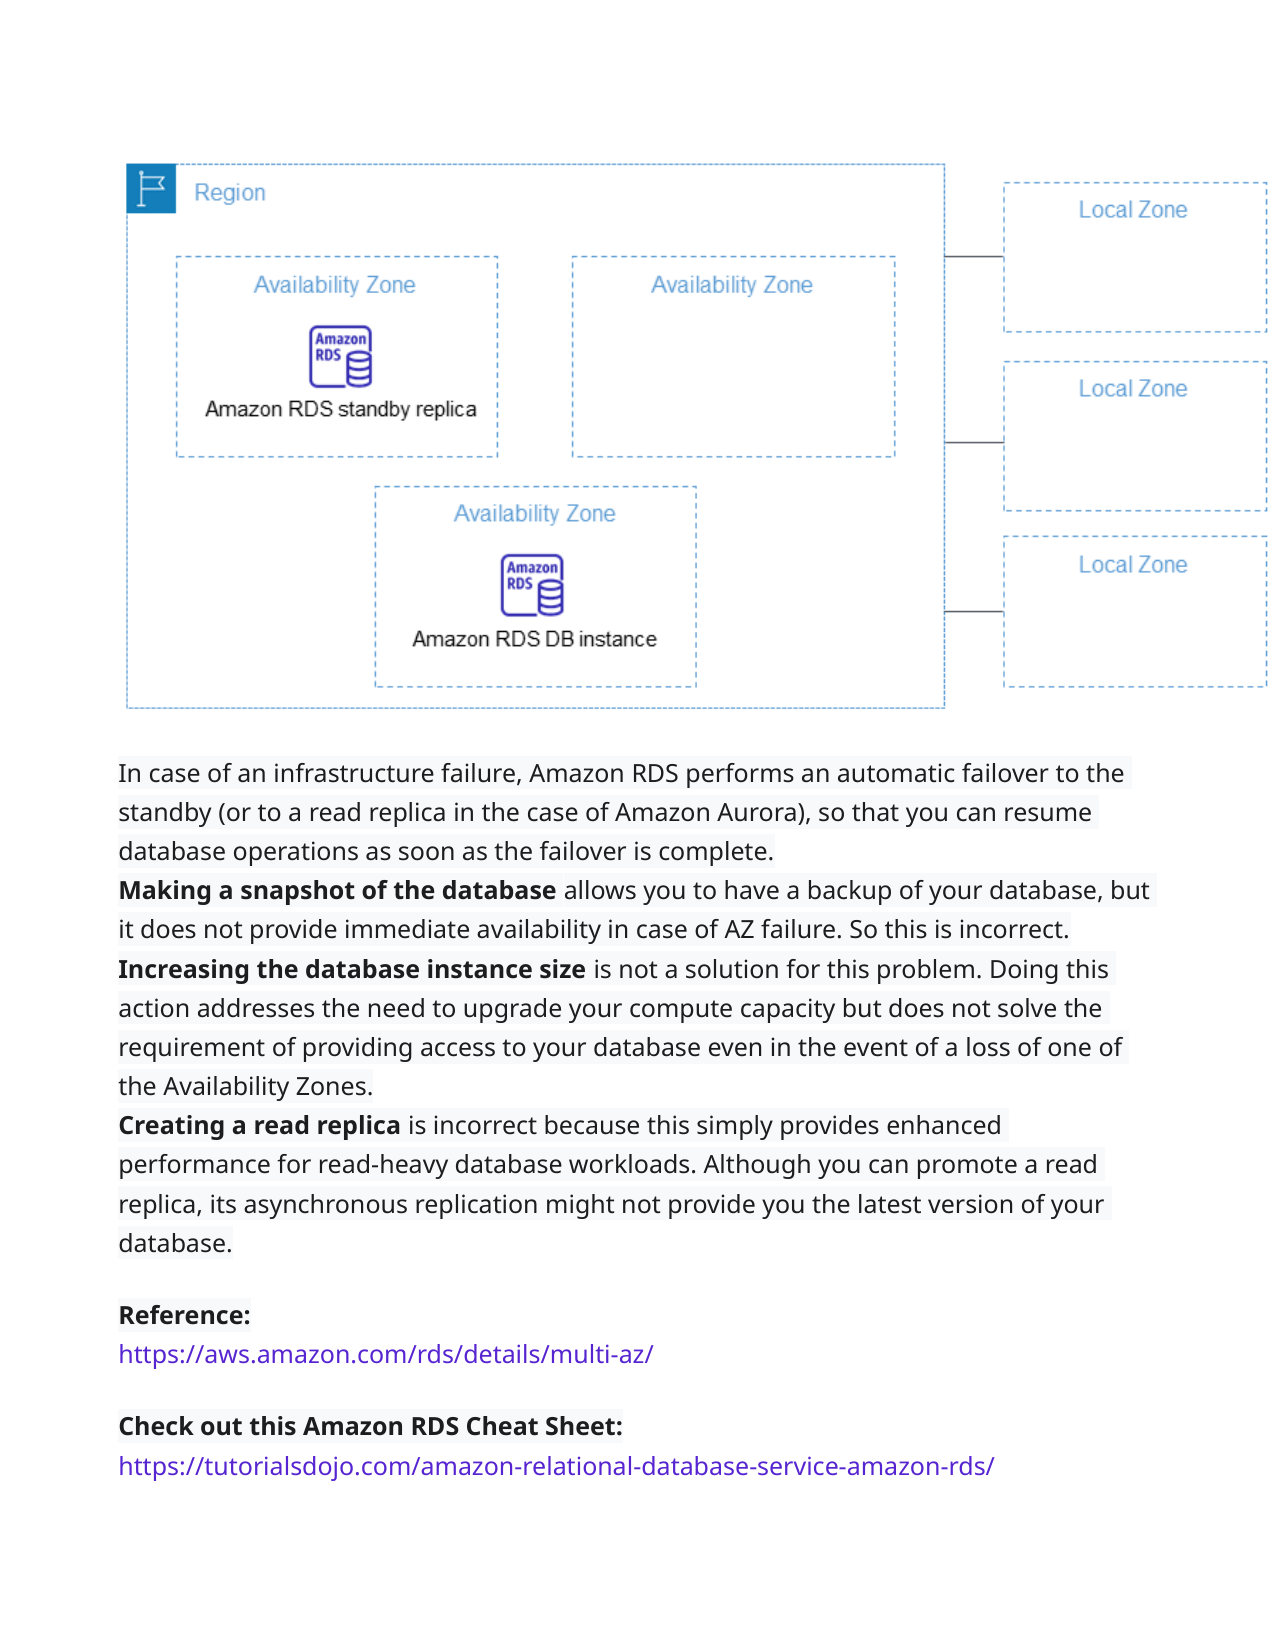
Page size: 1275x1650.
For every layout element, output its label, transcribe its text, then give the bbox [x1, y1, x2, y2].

text Making a snapshot of the database allows you to have a backup of your database, but it does not provide immediate availability in case of AZ failure. So this is incorrect. [118, 873, 1157, 946]
text Check out this Amazon RDS Cheat Sheet: [118, 1409, 1157, 1443]
text In case of an infrastructure failure, Amazon RDS performs an automatic failover to the standby (or to a read replica in the case of Amazon Aurora), so that you can resume database operations as soon as the failover is complete. [118, 756, 1157, 868]
text Reference: [118, 1298, 1157, 1332]
picture [118, 151, 1275, 719]
text https://tutorialsdojo.com/amazon-relational-database-service-amazon-rds/ [118, 1448, 1157, 1482]
text Increasing the database instance size is not a solution for this problem. Doing this action addresses the need to upgrade your compute capacity but does not solve the requirement of providing access to your database even in the event of a loss of one of the Availability Zones. [118, 951, 1157, 1103]
text https://aws.amazon.com/rds/details/multi-az/ [118, 1337, 1157, 1371]
text Creating a read replica is incorrect because this simply provides enhanced performance for read-heavy database workloads. Although you can promote a read replica, its asynchronous replication might not provide you the latest version of your database. [118, 1108, 1157, 1259]
